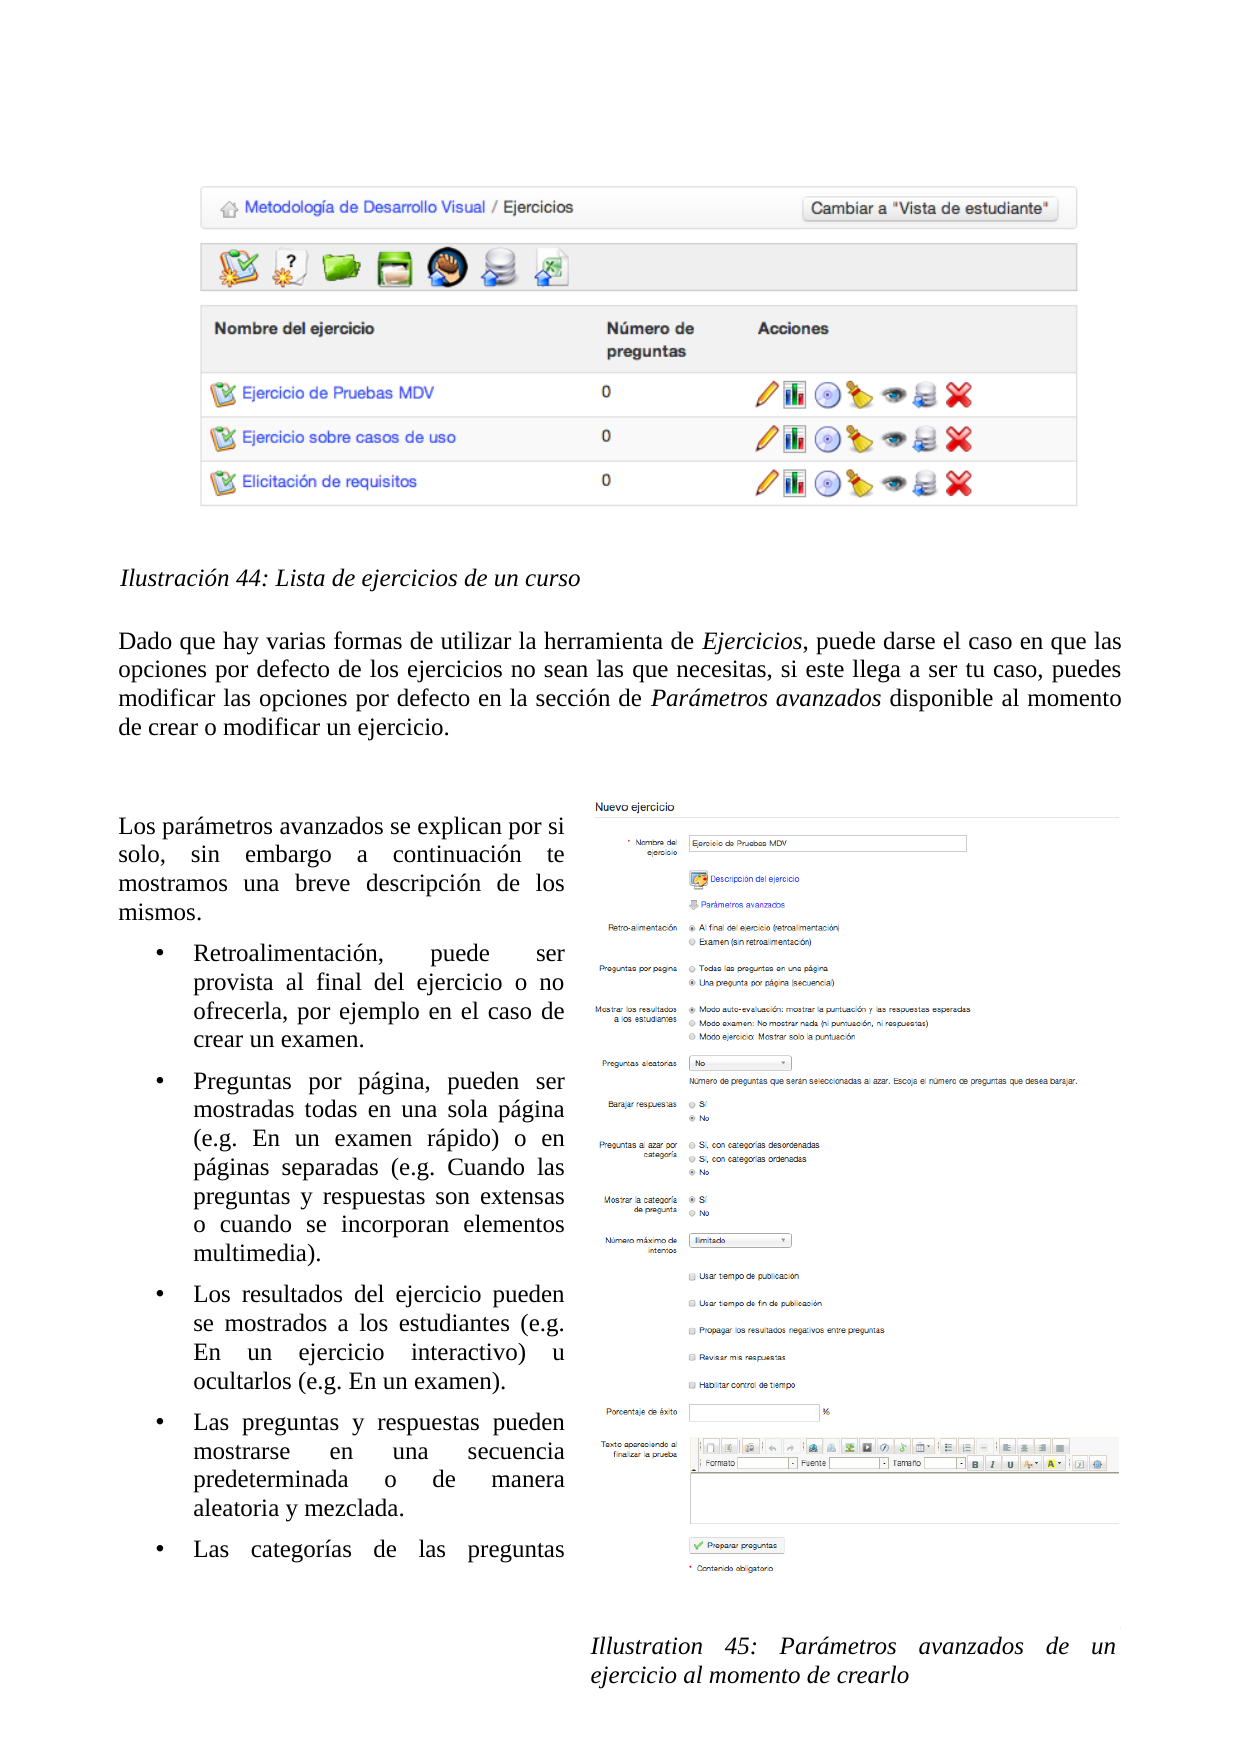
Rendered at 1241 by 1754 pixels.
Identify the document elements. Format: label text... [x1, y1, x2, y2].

list Preguntas por página, pueden ser mostradas todas en una sola página (e.g. En un examen rápido) o en páginas separadas (e.g. Cuando las preguntas y respuestas son extensas o cuando se incorporan elementos multimedia). [156, 1066, 589, 1267]
text Ilustración 44: Lista de ejercicios de un curso [120, 563, 1120, 592]
picture [590, 798, 1119, 1578]
text Los parámetros avanzados se explican por si solo, sin embargo a continuación te mostramos una breve descripción de los mismos. [118, 811, 589, 926]
text Dado que hay varias formas de utilizar la herramienta de Ejercicios, puede darse el caso en que las opciones por defecto de los ejercicios no sean las que necesitas, si este llega a ser tu caso, puedes modificar las opciones por defecto en la sección de Parámetros avanzados disponible al momento de crear o modificar un ejercicio. [118, 626, 1122, 741]
picture [198, 185, 1079, 510]
list Retroalimentación, puede ser provista al final del ejercicio o no ofrecerla, por ejemplo en el caso de crear un examen. [156, 938, 589, 1053]
list Las preguntas y respuestas pueden mostrarse en una secuencia predeterminada o de manera aleatoria y mezclada. [156, 1407, 589, 1522]
list Las categorías de las preguntas [156, 1534, 589, 1563]
text Illustration 45: Parámetros avanzados de un ejercicio al momento de crearlo [590, 1631, 1119, 1689]
list Los resultados del ejercicio pueden se mostrados a los estudiantes (e.g. En un ejercicio interactivo) u ocultarlos (e.g. En un examen). [156, 1279, 589, 1394]
